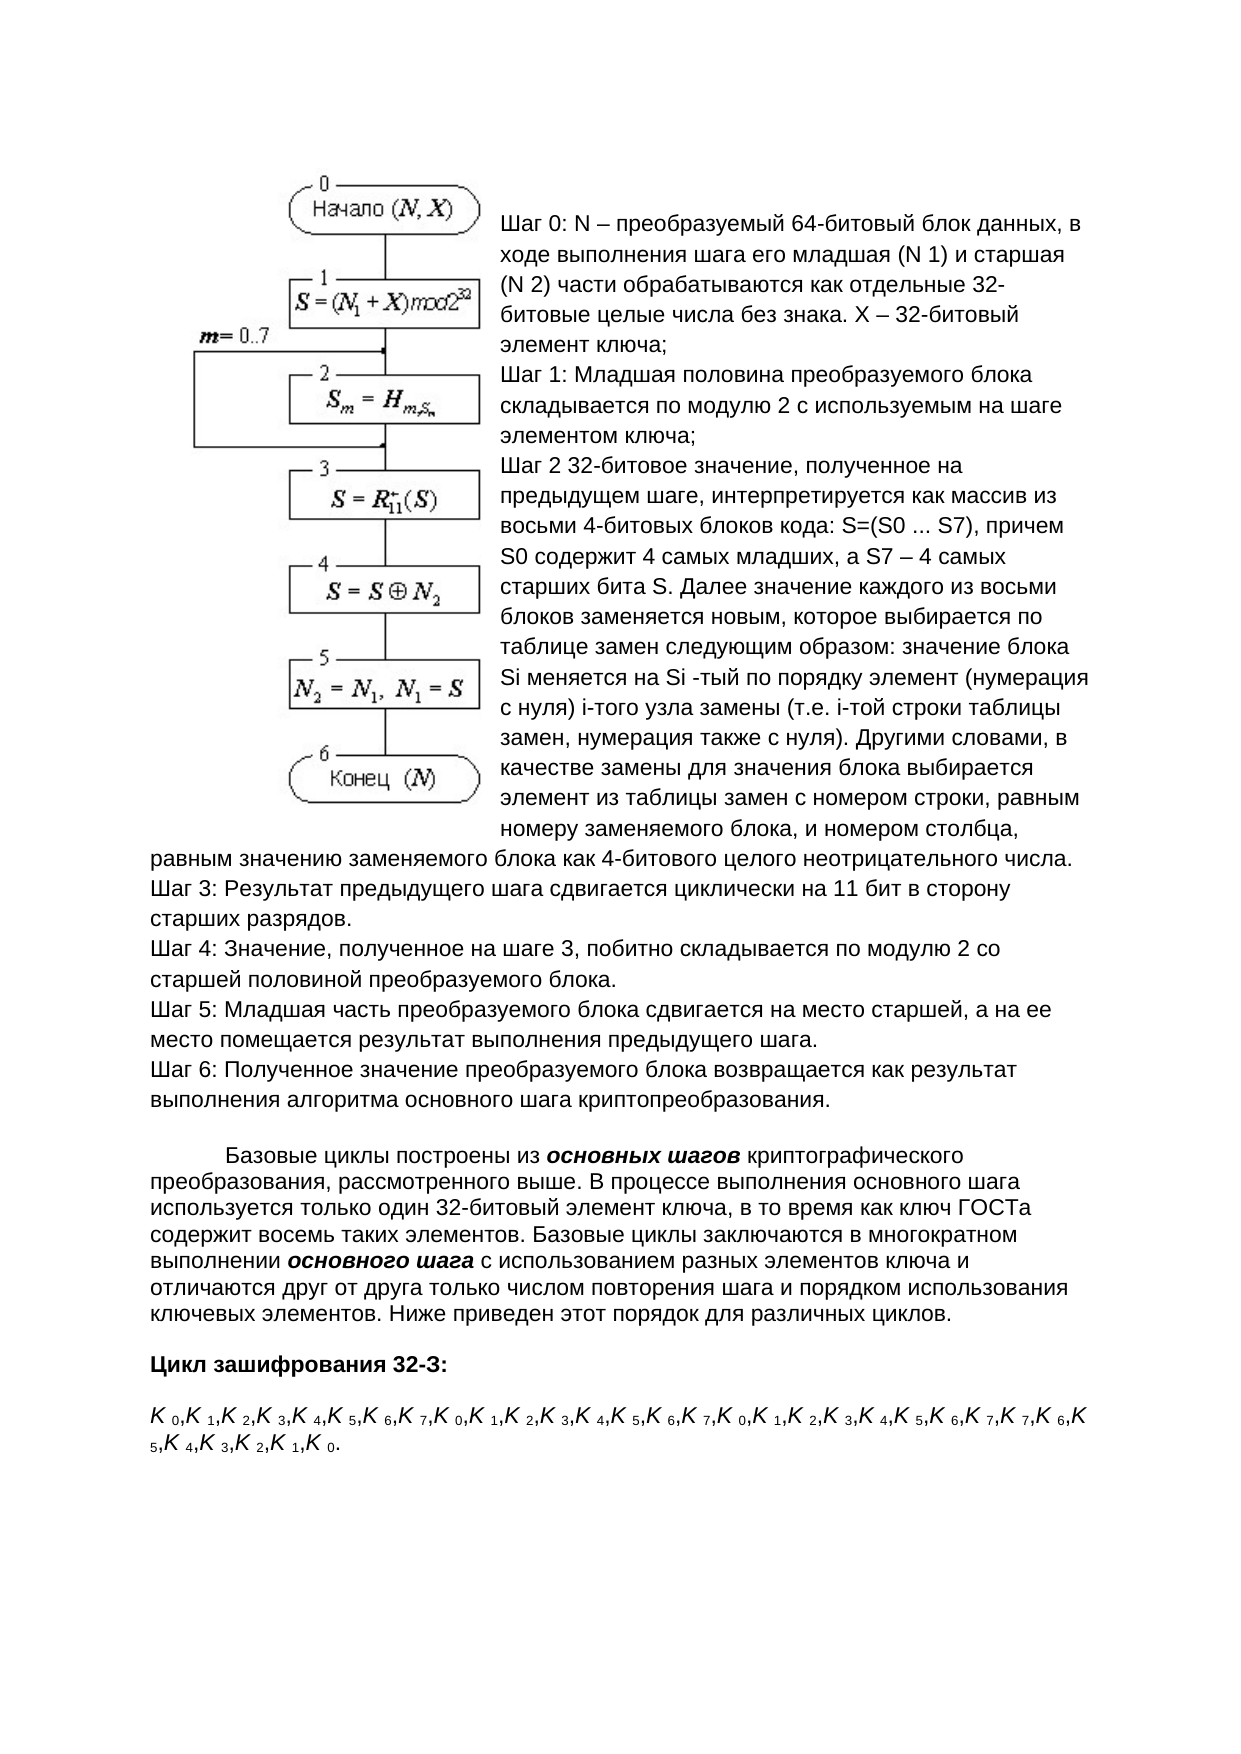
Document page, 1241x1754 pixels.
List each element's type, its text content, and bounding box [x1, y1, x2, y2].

text Базовые циклы построены из основных шагов криптографического преобразования, рассмотренного выше. В процессе выполнения основного шага используется только один 32-битовый элемент ключа, в то время как ключ ГОСТа содержит восемь таких элементов. Базовые циклы заключаются в многократном выполнении основного шага с использованием разных элементов ключа и отличаются друг от друга только числом повторения шага и порядком использования ключевых элементов. Ниже приведен этот порядок для различных циклов. [150, 1142, 1090, 1326]
text Шаг 6: Полученное значение преобразуемого блока возвращается как результат выполнения алгоритма основного шага криптопреобразования. [150, 1056, 1090, 1113]
text Шаг 0: N – преобразуемый 64-битовый блок данных, в ходе выполнения шага его младшая (N 1) и старшая (N 2) части обрабатываются как отдельные 32-битовые целые числа без знака. X – 32-битовый элемент ключа; [482, 210, 1090, 358]
text Шаг 4: Значение, полученное на шаге 3, побитно складывается по модулю 2 со старшей половиной преобразуемого блока. [150, 935, 1090, 992]
text Шаг 5: Младшая часть преобразуемого блока сдвигается на место старшей, а на ее место помещается результат выполнения предыдущего шага. [150, 996, 1090, 1052]
text Шаг 3: Результат предыдущего шага сдвигается циклически на 11 бит в сторону старших разрядов. [150, 875, 1090, 932]
text Шаг 1: Младшая половина преобразуемого блока складывается по модулю 2 с используемым на шаге элементом ключа; [482, 361, 1090, 448]
subtitle Цикл зашифрования 32-З: [150, 1351, 1090, 1377]
text K 0,K 1,K 2,K 3,K 4,K 5,K 6,K 7,K 0,K 1,K 2,K 3,K 4,K 5,K 6,K 7,K 0,K 1,K 2,K 3,K 4,K 5,K 6,K 7,K 7,K 6,K 5,K 4,K 3,K 2,K 1,K 0. [150, 1402, 1090, 1455]
picture [153, 168, 482, 805]
text Шаг 2 32-битовое значение, полученное на предыдущем шаге, интерпретируется как массив из восьми 4-битовых блоков кода: S=(S0 ... S7), причем S0 содержит 4 самых младших, а S7 – 4 самых старших бита S. Далее значение каждого из восьми блоков заменяется новым, которое выбирается по таблице замен следующим образом: значение блока Si меняется на Si -тый по порядку элемент (нумерация с нуля) i-того узла замены (т.е. i-той строки таблицы замен, нумерация также с нуля). Другими словами, в качестве замены для значения блока выбирается элемент из таблицы замен с номером строки, равным номеру заменяемого блока, и номером столбца, равным значению заменяемого блока как 4-битового целого неотрицательного числа. [150, 452, 1090, 871]
